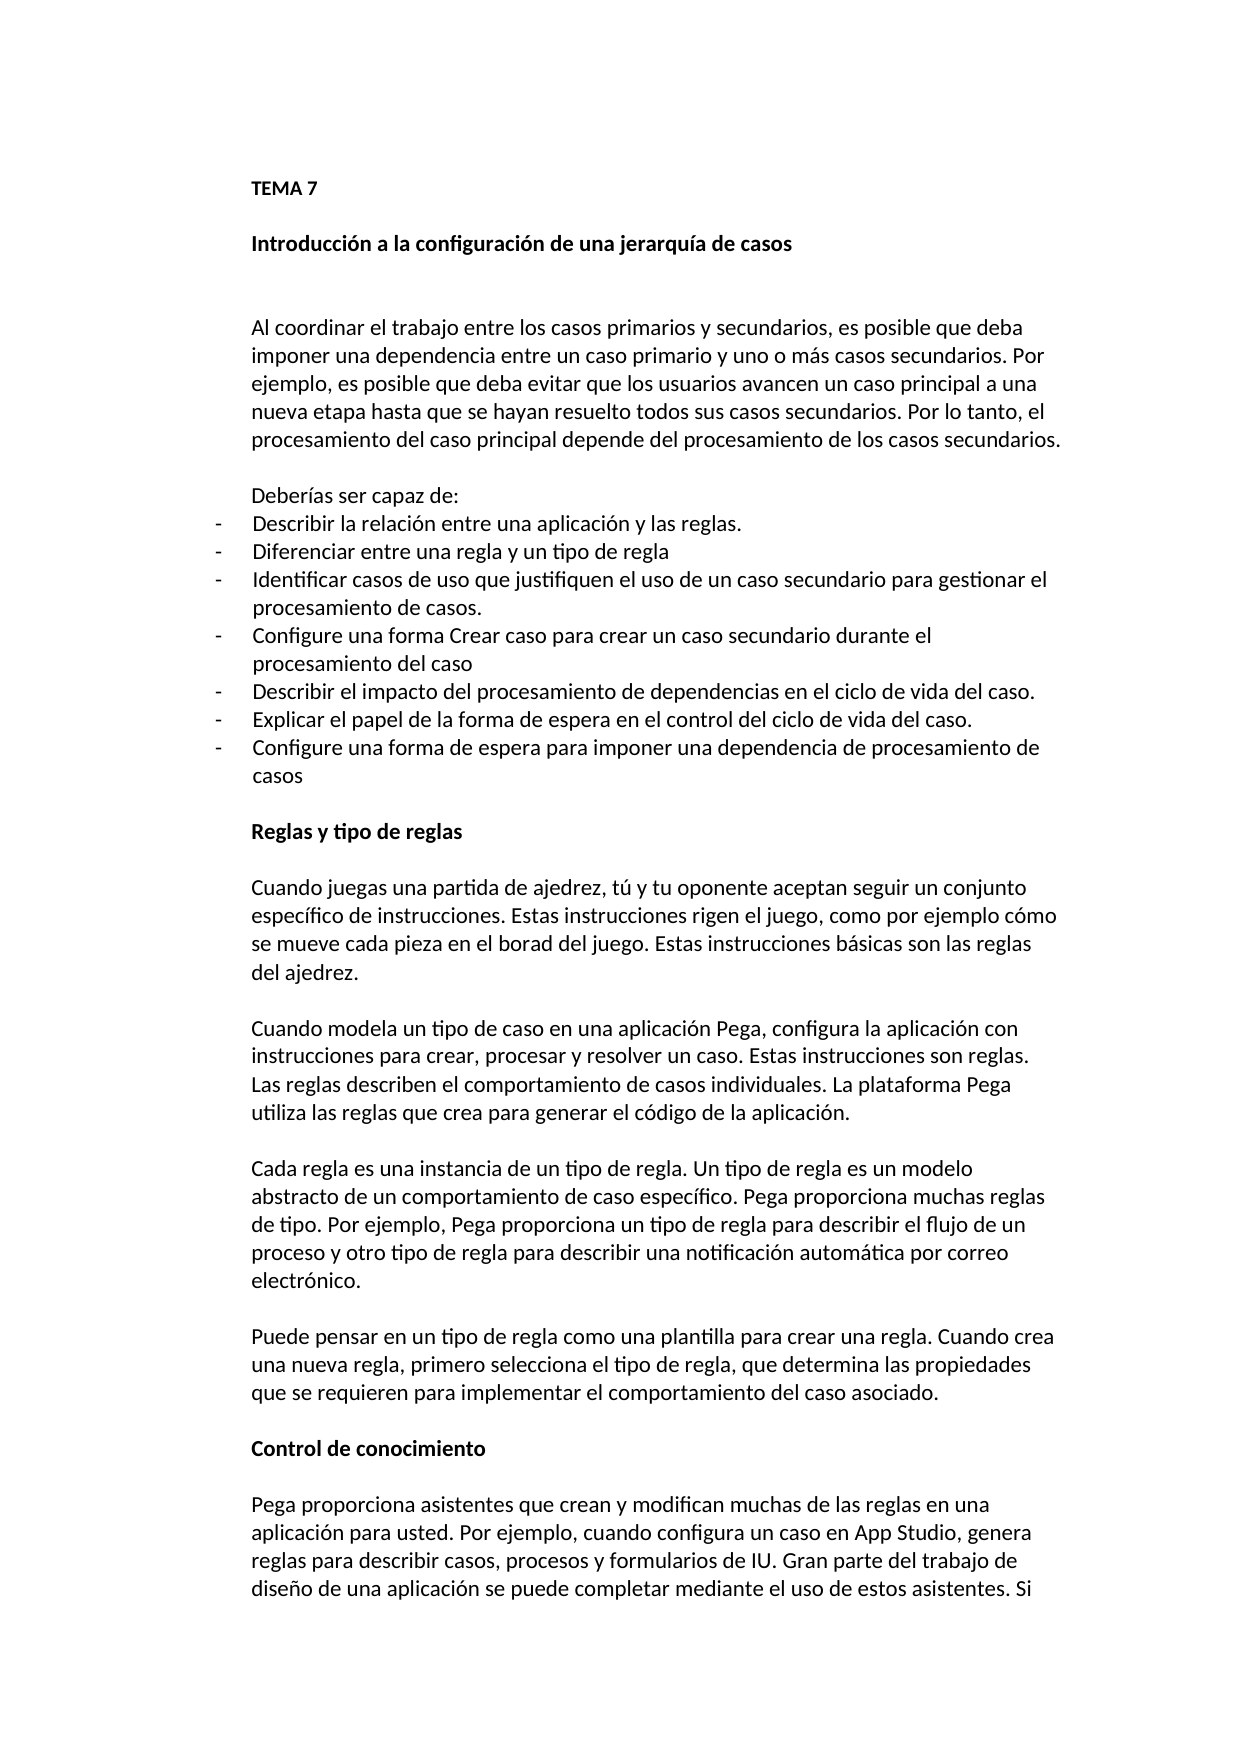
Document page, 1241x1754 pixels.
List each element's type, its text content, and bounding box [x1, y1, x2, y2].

list Describir el impacto del procesamiento de dependencias en el ciclo de vida del caso. [215, 677, 1063, 705]
text Reglas y tipo de reglas [251, 817, 1063, 846]
list Diferenciar entre una regla y un tipo de regla [215, 537, 1063, 565]
list Configure una forma de espera para imponer una dependencia de procesamiento de casos [215, 733, 1063, 789]
text Pega proporciona asistentes que crean y modifican muchas de las reglas en una aplicación para usted. Por ejemplo, cuando configura un caso en App Studio, genera reglas para describir casos, procesos y formularios de IU. Gran parte del trabajo de diseño de una aplicación se puede completar mediante el uso de estos asistentes. Si [251, 1490, 1063, 1602]
list Configure una forma Crear caso para crear un caso secundario durante el procesamiento del caso [215, 621, 1063, 677]
text Cada regla es una instancia de un tipo de regla. Un tipo de regla es un modelo abstracto de un comportamiento de caso específico. Pega proporciona muchas reglas de tipo. Por ejemplo, Pega proporciona un tipo de regla para describir el flujo de un proceso y otro tipo de regla para describir una notificación automática por correo electrónico. [251, 1154, 1063, 1294]
list Explicar el papel de la forma de espera en el control del ciclo de vida del caso. [215, 705, 1063, 733]
text Introducción a la configuración de una jerarquía de casos [251, 229, 1063, 257]
list Identificar casos de uso que justifiquen el uso de un caso secundario para gestionar el procesamiento de casos. [215, 565, 1063, 621]
list Describir la relación entre una aplicación y las reglas. [215, 509, 1063, 537]
text Al coordinar el trabajo entre los casos primarios y secundarios, es posible que deba imponer una dependencia entre un caso primario y uno o más casos secundarios. Por ejemplo, es posible que deba evitar que los usuarios avancen un caso principal a una nueva etapa hasta que se hayan resuelto todos sus casos secundarios. Por lo tanto, el procesamiento del caso principal depende del procesamiento de los casos secundarios. [251, 313, 1063, 453]
text Control de conocimiento [251, 1434, 1063, 1462]
text Deberías ser capaz de: [251, 481, 1063, 509]
text Cuando juegas una partida de ajedrez, tú y tu oponente aceptan seguir un conjunto específico de instrucciones. Estas instrucciones rigen el juego, como por ejemplo cómo se mueve cada pieza en el borad del juego. Estas instrucciones básicas son las reglas del ajedrez. [251, 873, 1063, 986]
text Cuando modela un tipo de caso en una aplicación Pega, configura la aplicación con instrucciones para crear, procesar y resolver un caso. Estas instrucciones son reglas. Las reglas describen el comportamiento de casos individuales. La plataforma Pega utiliza las reglas que crea para generar el código de la aplicación. [251, 1014, 1063, 1126]
text TEMA 7 [251, 176, 1063, 201]
text Puede pensar en un tipo de regla como una plantilla para crear una regla. Cuando crea una nueva regla, primero selecciona el tipo de regla, que determina las propiedades que se requieren para implementar el comportamiento del caso asociado. [251, 1322, 1063, 1406]
